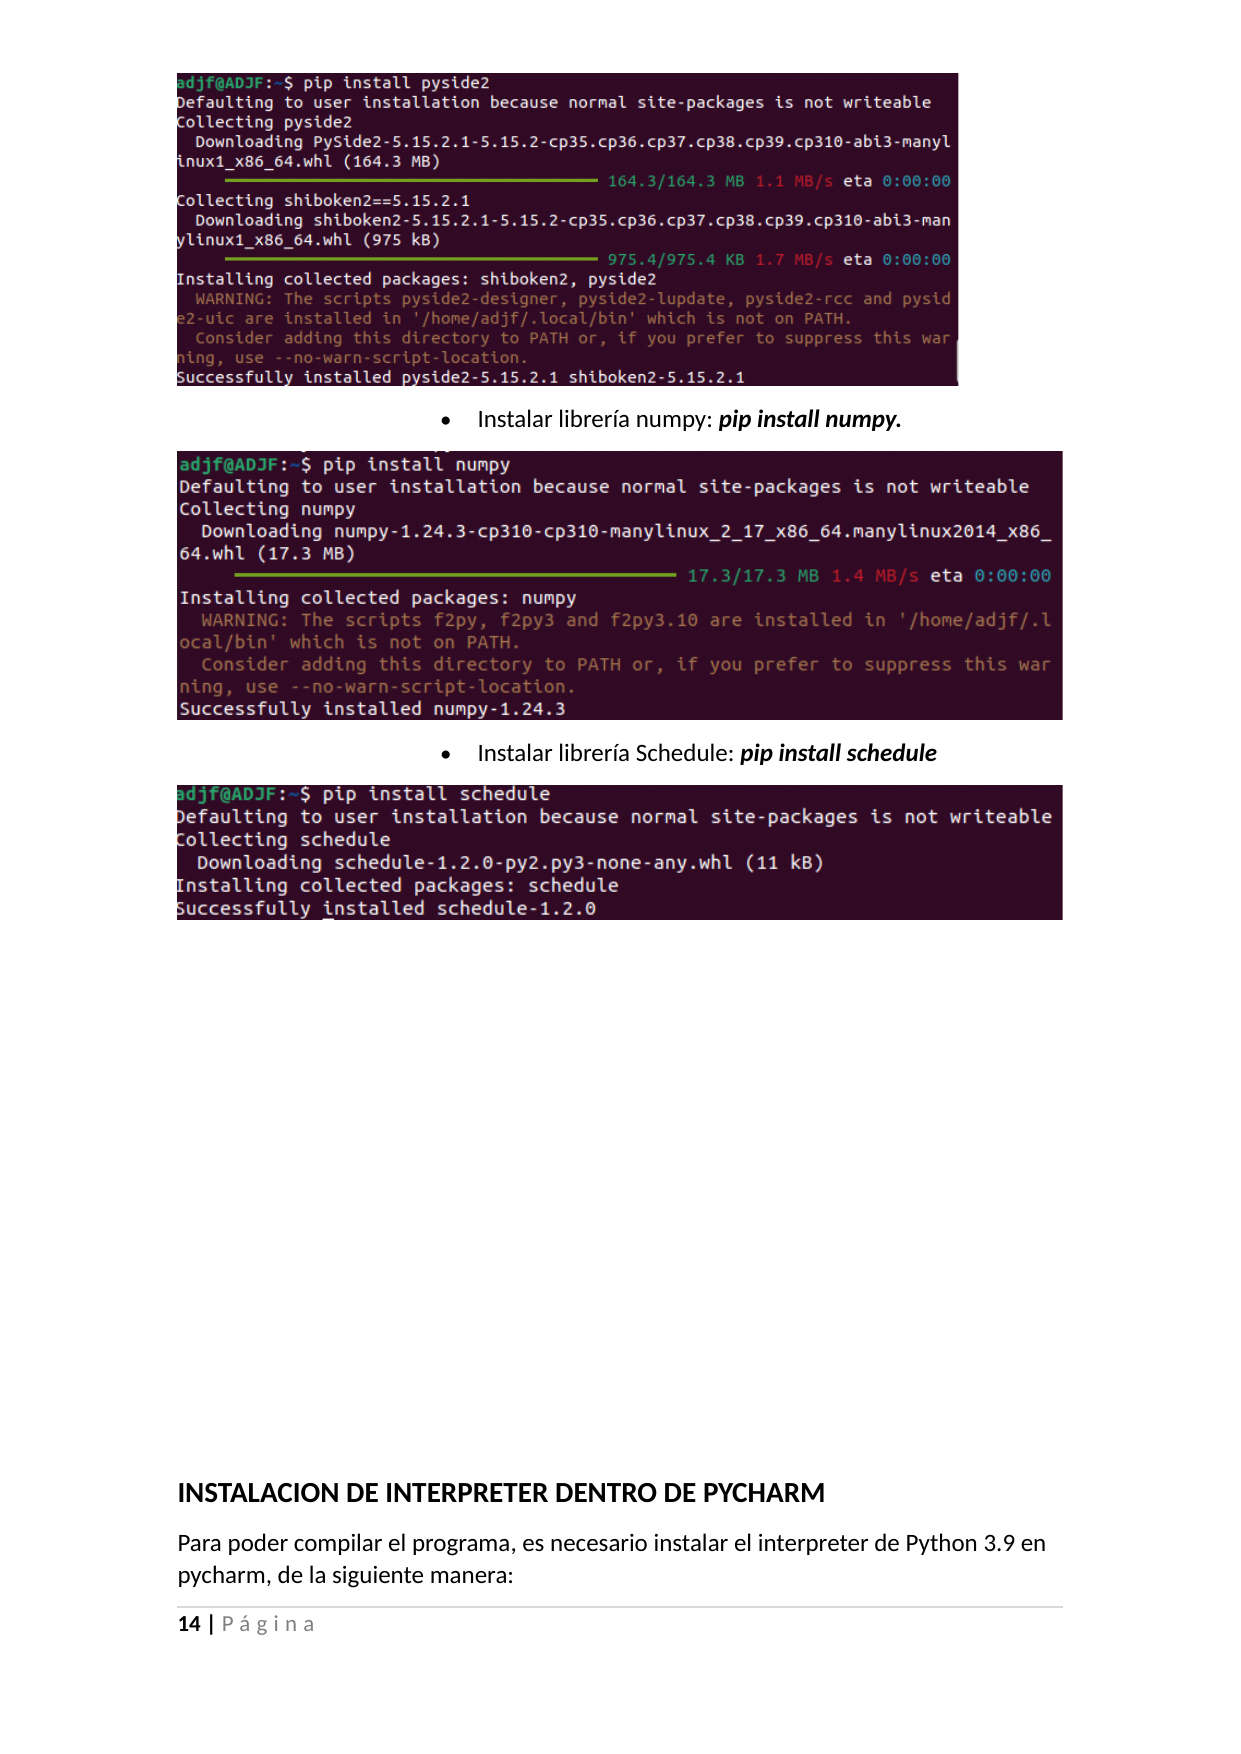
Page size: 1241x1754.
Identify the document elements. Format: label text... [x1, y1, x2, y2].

text Para poder compilar el programa, es necesario instalar el interpreter de Python 3.9 en pycharm, de la siguiente manera: [177, 1528, 1063, 1590]
list Instalar librería numpy: pip install numpy. [440, 403, 1063, 434]
list Instalar librería Schedule: pip install schedule [440, 737, 1063, 768]
text INSTALACION DE INTERPRETER DENTRO DE PYCHARM [177, 1474, 1063, 1509]
